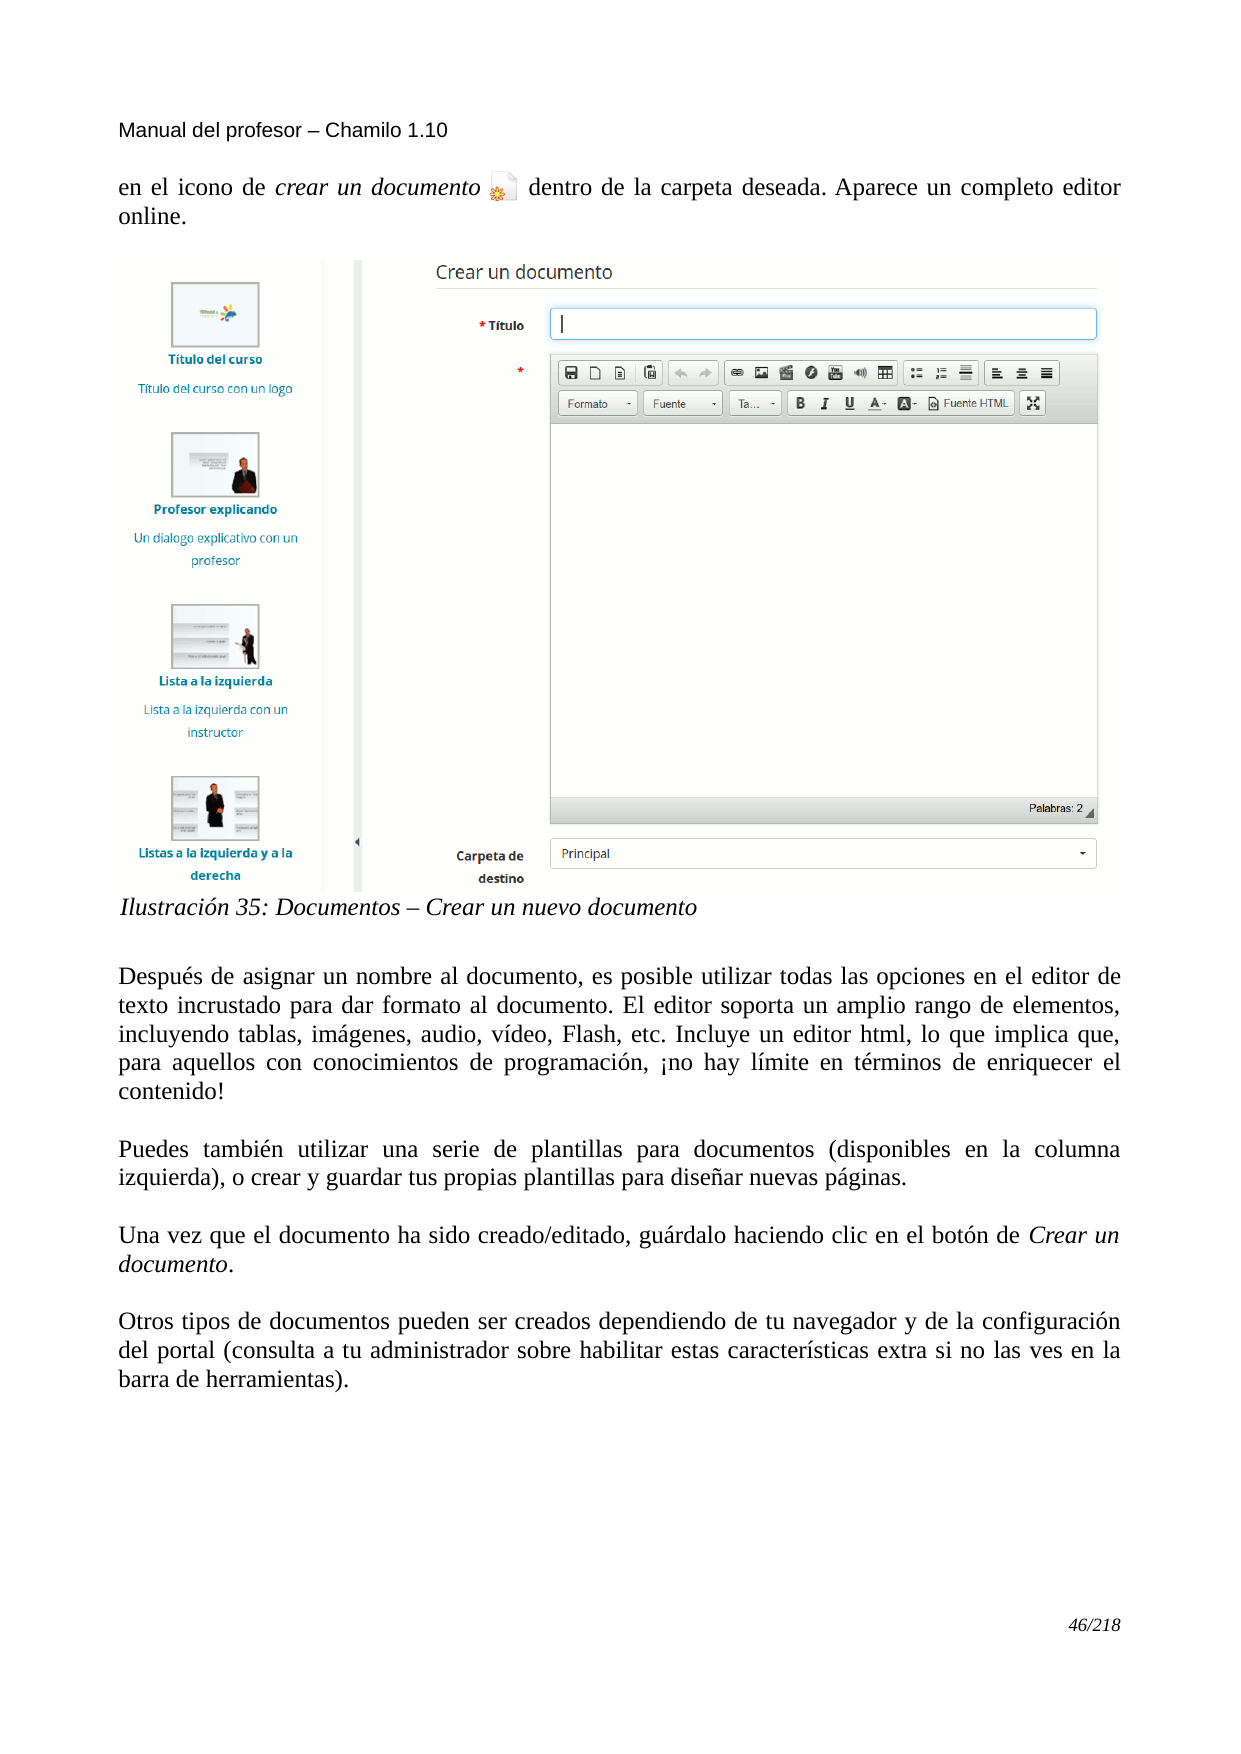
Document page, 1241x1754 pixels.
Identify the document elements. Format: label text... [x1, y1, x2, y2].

text Después de asignar un nombre al documento, es posible utilizar todas las opciones en el editor de texto incrustado para dar formato al documento. El editor soporta un amplio rango de elementos, incluyendo tablas, imágenes, audio, vídeo, Flash, etc. Incluye un editor html, lo que implica que, para aquellos con conocimientos de programación, ¡no hay límite en términos de enriquecer el contenido! [118, 961, 1122, 1105]
text en el icono de crear un documento dentro de la carpeta deseada. Aparece un completo editor online. [118, 172, 1122, 230]
text Puedes también utilizar una serie de plantillas para documentos (disponibles en la columna izquierda), o crear y guardar tus propias plantillas para diseñar nuevas páginas. [118, 1134, 1122, 1191]
text Otros tipos de documentos pueden ser creados dependiendo de tu navegador y de la configuración del portal (consulta a tu administrador sobre habilitar estas características extra si no las ves en la barra de herramientas). [118, 1306, 1122, 1392]
picture [489, 171, 520, 201]
text Ilustración 35: Documentos – Crear un nuevo documento [120, 892, 1120, 920]
picture [118, 260, 1122, 892]
text Una vez que el documento ha sido creado/editado, guárdalo haciendo clic en el botón de Crear un documento. [118, 1220, 1122, 1277]
